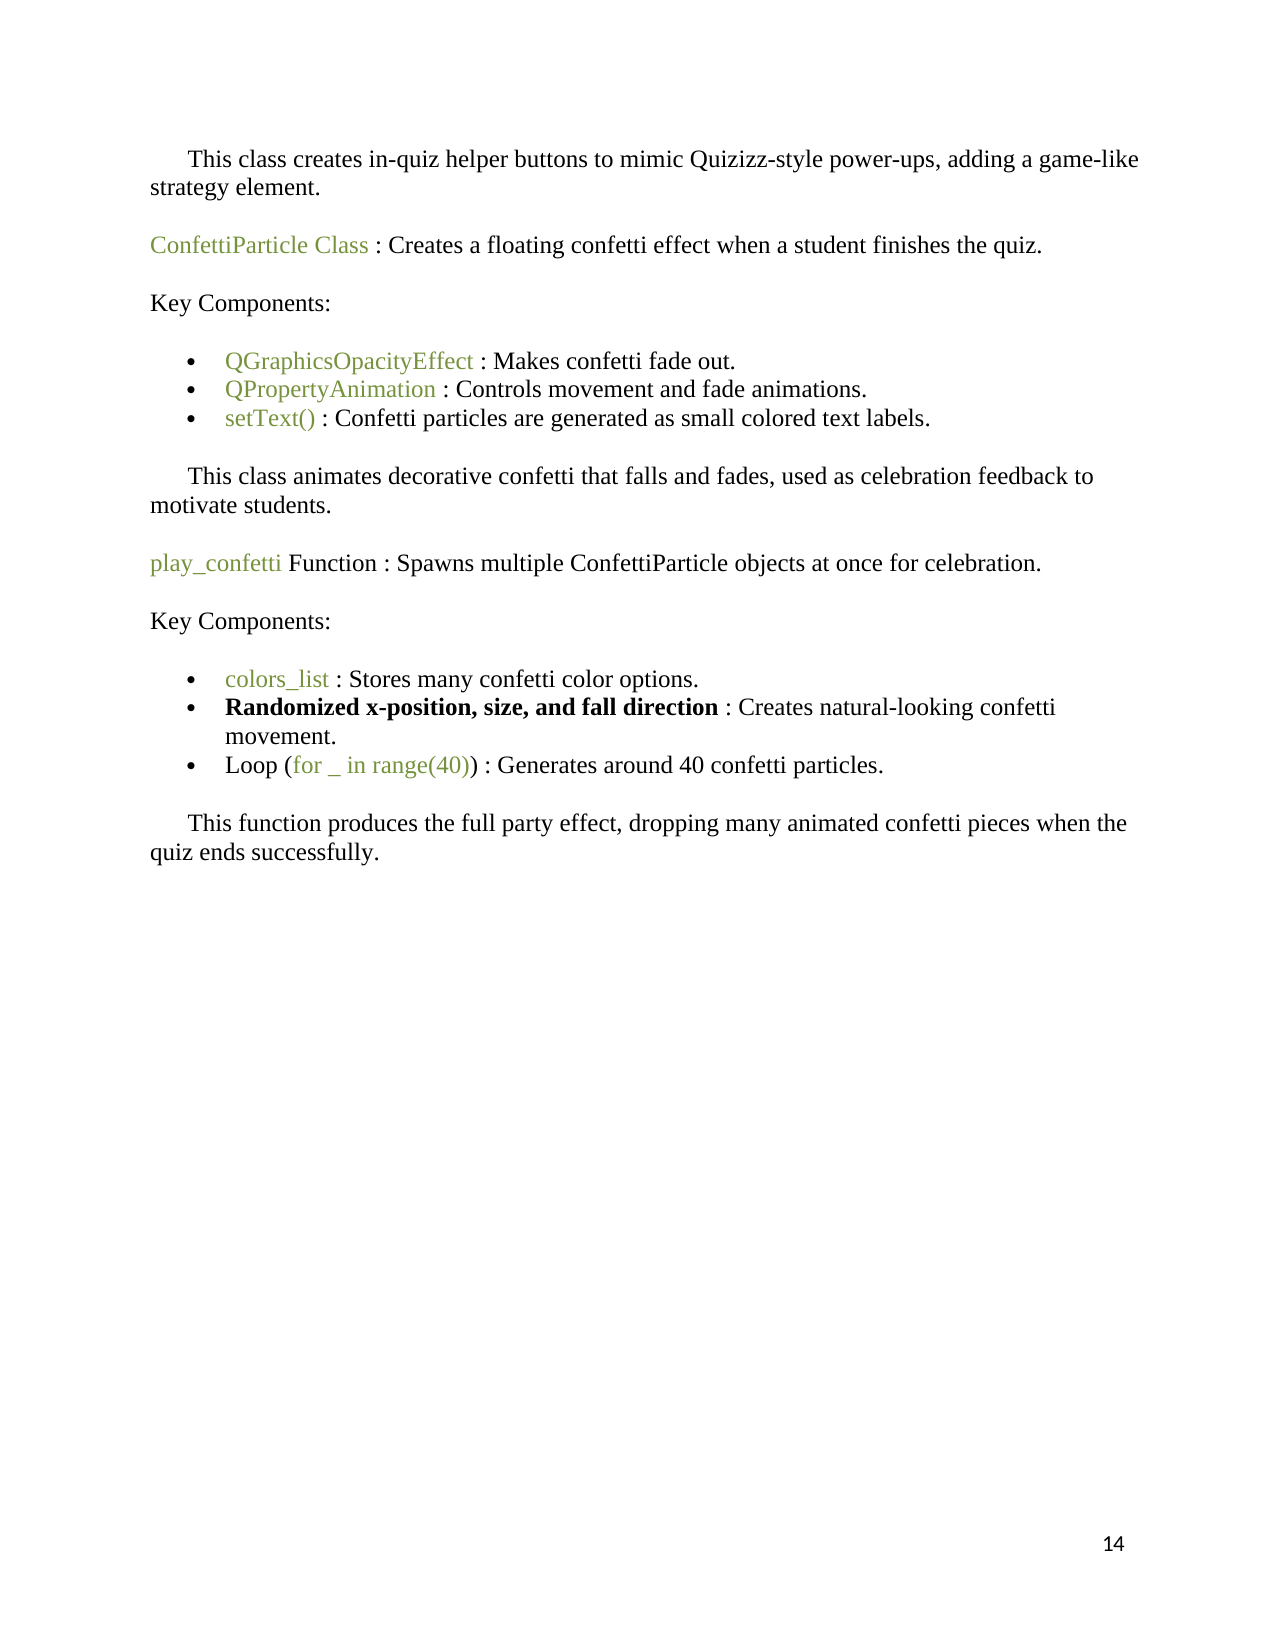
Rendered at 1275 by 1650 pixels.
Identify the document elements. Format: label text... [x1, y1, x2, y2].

list QPropertyAnimation : Controls movement and fade animations. [187, 374, 1162, 403]
list colors_list : Stores many confetti color options. [187, 664, 1162, 692]
text This class animates decorative confetti that falls and fades, used as celebration feedback to motivate students. [150, 461, 1162, 519]
text ConfettiParticle Class : Creates a floating confetti effect when a student finishes the quiz. [150, 230, 1162, 259]
list QGraphicsOpacityEffect : Makes confetti fade out. [187, 346, 1162, 374]
text This class creates in-quiz helper buttons to mimic Quizizz-style power-ups, adding a game-like strategy element. [150, 144, 1162, 201]
text play_confetti Function : Spawns multiple ConfettiParticle objects at once for celebration. [150, 548, 1162, 577]
list Randomized x-position, size, and fall direction : Creates natural-looking confetti movement. [187, 692, 1162, 750]
text Key Components: [150, 606, 1162, 634]
text Key Components: [150, 288, 1162, 317]
list setText() : Confetti particles are generated as small colored text labels. [187, 403, 1162, 432]
list Loop (for _ in range(40)) : Generates around 40 confetti particles. [187, 750, 1162, 779]
text This function produces the full party effect, dropping many animated confetti pieces when the quiz ends successfully. [150, 808, 1162, 865]
